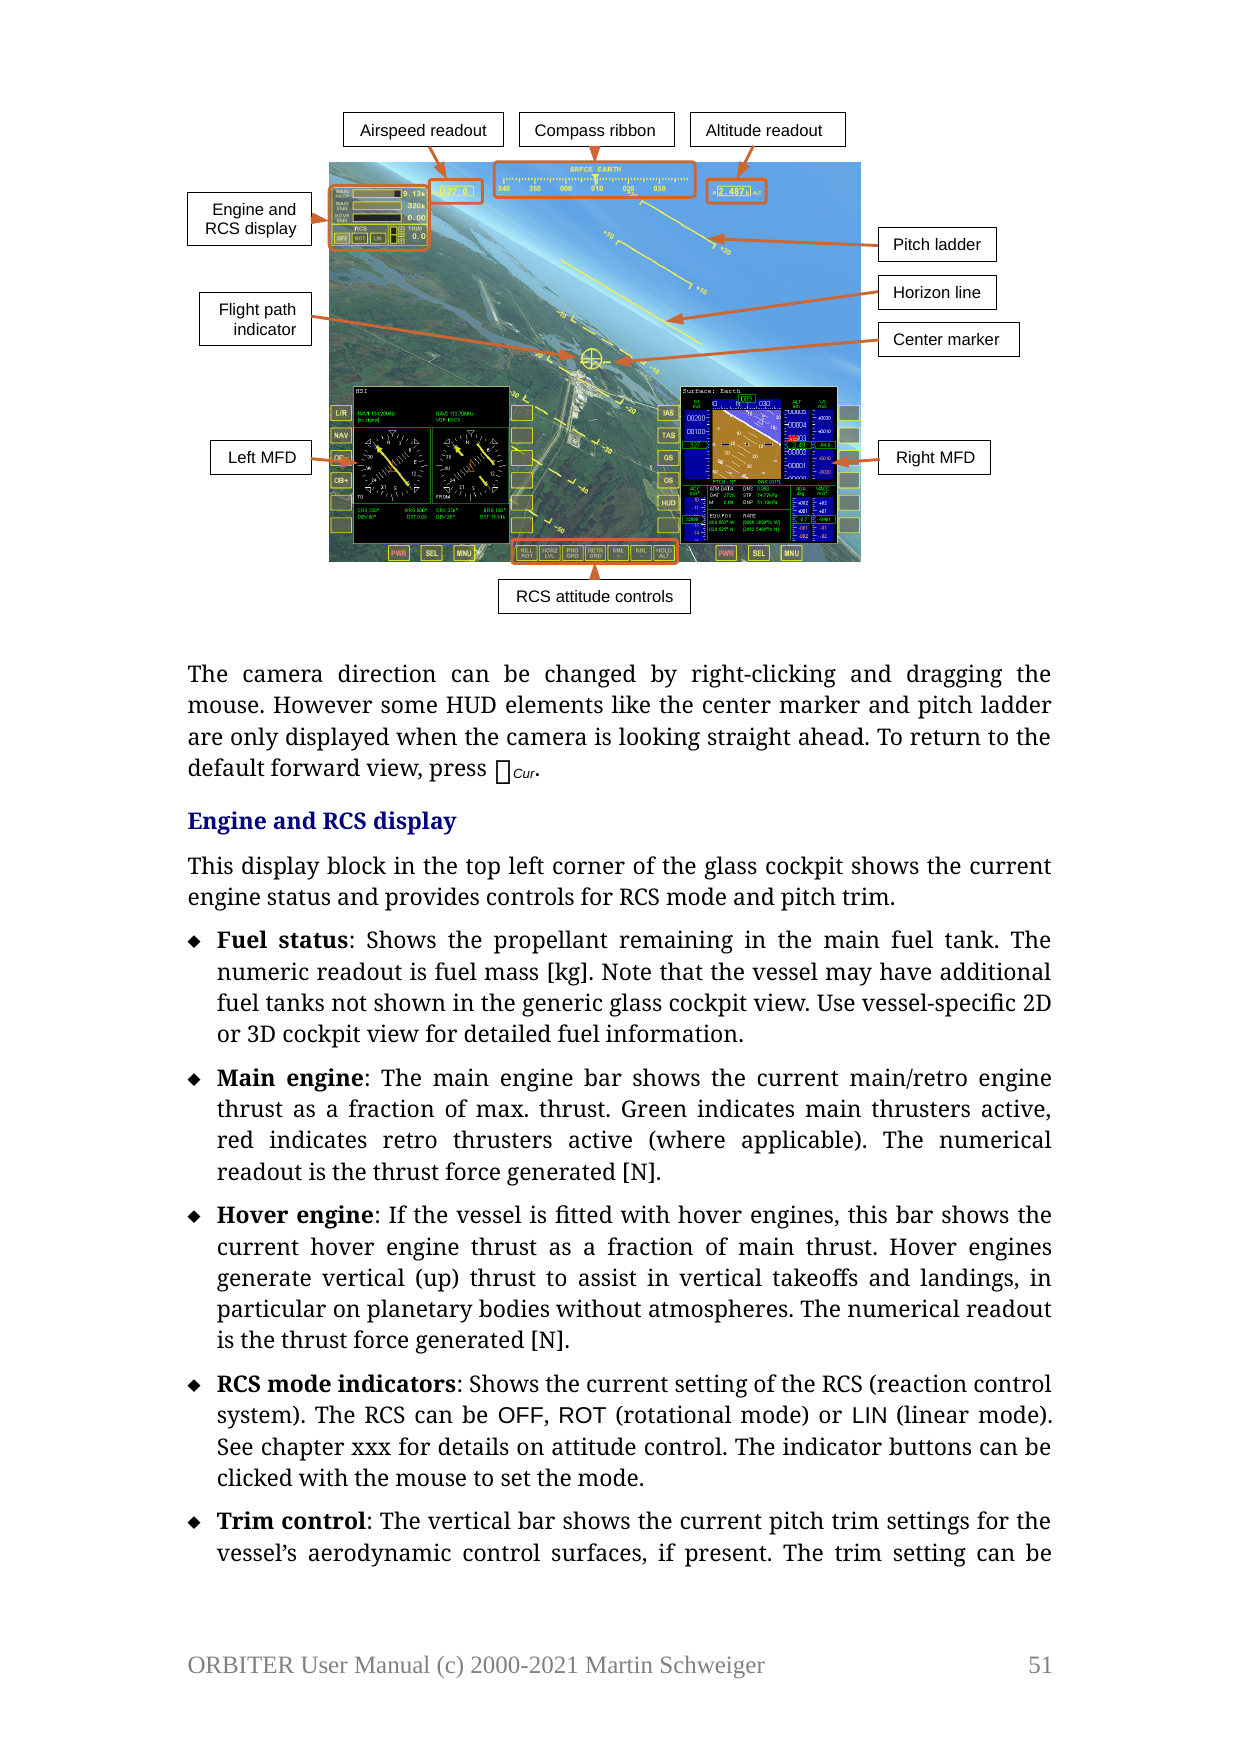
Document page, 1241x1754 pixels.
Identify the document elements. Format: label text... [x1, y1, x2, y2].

picture [329, 162, 444, 186]
text This display block in the top left corner of the glass cockpit shows the current engine status and provides controls for RCS mode and pitch trim. [187, 849, 1053, 912]
subtitle Engine and RCS display [187, 805, 1053, 836]
list Hover engine: If the vessel is fitted with hover engines, this bar shows the current hover engine thrust as a fraction of main thrust. Hover engines generate vertical (up) thrust to assist in vertical takeoffs and landings, in particular on planetary bodies without atmospheres. The numerical readout is the thrust force generated [N]. [187, 1199, 1053, 1355]
picture [329, 162, 861, 562]
picture [331, 187, 428, 248]
picture [514, 542, 675, 561]
picture [709, 181, 764, 201]
list Fuel status: Shows the propellant remaining in the main fuel tank. The numeric readout is fuel mass [kg]. Note that the vessel may have additional fuel tanks not shown in the generic glass cockpit view. Use vessel-specific 2D or 3D cockpit view for detailed fuel information. [187, 924, 1053, 1049]
picture [496, 164, 693, 195]
list Main engine: The main engine bar shows the current main/retro engine thrust as a fraction of max. thrust. Green indicates main thrusters active, red indicates retro thrusters active (where applicable). The numerical readout is the thrust force generated [N]. [187, 1061, 1053, 1186]
list Trim control: The vertical bar shows the current pitch trim settings for the vessel’s aerodynamic control surfaces, if present. The trim setting can be [187, 1505, 1053, 1567]
list RCS mode indicators: Shows the current setting of the RCS (reaction control system). The RCS can be OFF, ROT (rotational mode) or LIN (linear mode). See chapter xxx for details on attitude control. The indicator buttons can be clicked with the mouse to set the mode. [187, 1367, 1053, 1492]
picture [431, 182, 481, 201]
text The camera direction can be changed by right-clicking and dragging the mouse. However some HUD elements like the center marker and pitch ladder are only displayed when the camera is looking straight ahead. To return to the default forward view, press Cur. [187, 657, 1053, 782]
